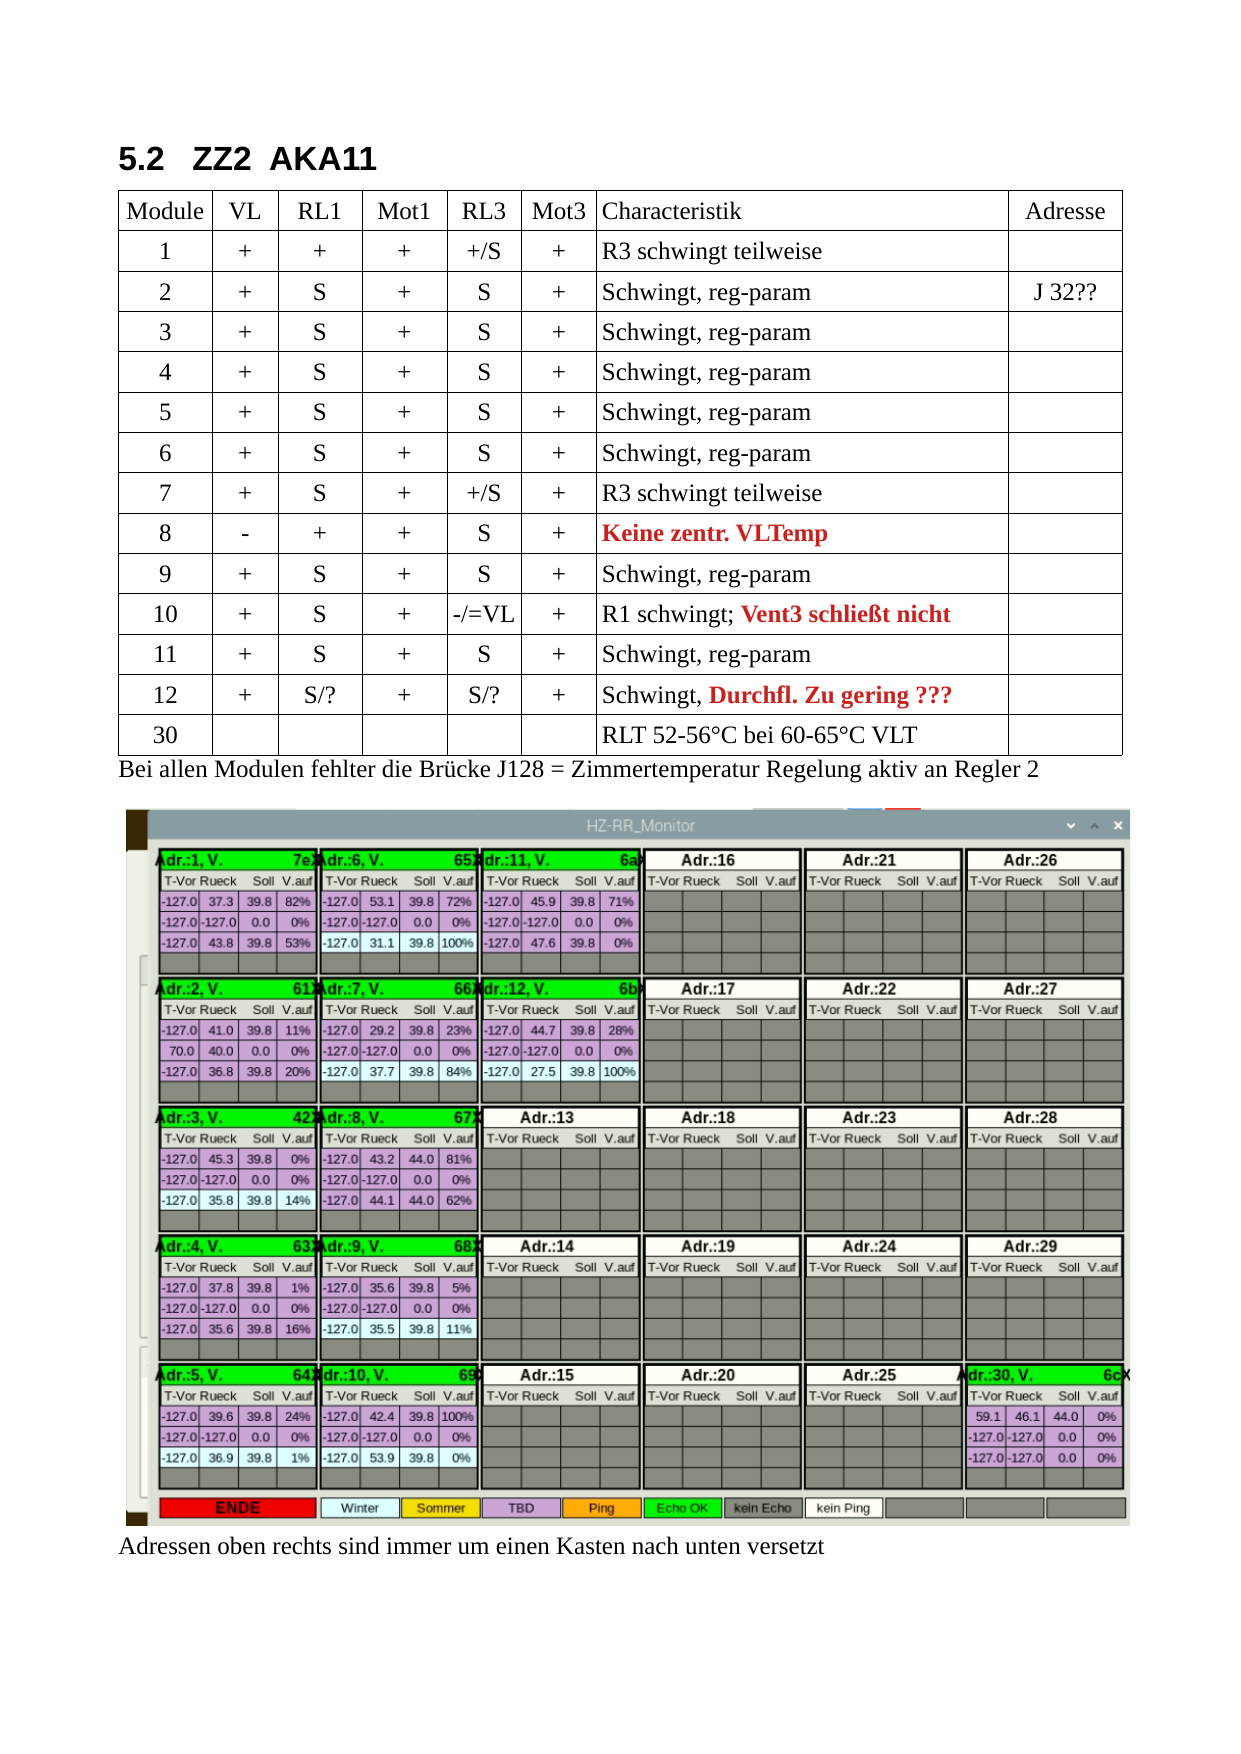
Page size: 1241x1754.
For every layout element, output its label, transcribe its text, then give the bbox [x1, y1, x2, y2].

table_cell + [363, 231, 447, 271]
table_cell + [522, 231, 596, 271]
table_cell Schwingt, reg-param [597, 554, 1008, 593]
table_cell S [448, 635, 521, 674]
table_cell S [279, 554, 362, 593]
table_cell 2 [119, 272, 212, 311]
table_cell + [522, 393, 596, 432]
table_cell 30 [119, 715, 212, 754]
table_cell [1009, 635, 1122, 674]
table_cell [448, 715, 521, 754]
table_cell S [279, 312, 362, 351]
table_cell + [363, 433, 447, 472]
table_cell [1009, 514, 1122, 553]
table_cell + [363, 514, 447, 553]
table_cell [1009, 433, 1122, 472]
table_cell + [522, 554, 596, 593]
table_cell S [279, 352, 362, 392]
table_cell 5 [119, 393, 212, 432]
table_cell [1009, 675, 1122, 714]
table_cell [1009, 312, 1122, 351]
table_cell + [213, 352, 278, 392]
table_cell + [363, 352, 447, 392]
table_cell [522, 715, 596, 754]
table_cell + [213, 433, 278, 472]
table_cell + [522, 635, 596, 674]
table_cell + [363, 635, 447, 674]
table_cell 1 [119, 231, 212, 271]
table_cell - [213, 514, 278, 553]
table_cell + [522, 312, 596, 351]
table_cell S [448, 554, 521, 593]
table_cell + [363, 393, 447, 432]
table_cell + [213, 554, 278, 593]
table_cell + [213, 393, 278, 432]
table_cell Schwingt, reg-param [597, 635, 1008, 674]
table_cell + [522, 352, 596, 392]
table_cell S [279, 272, 362, 311]
table_header RL3 [448, 191, 521, 230]
table_cell Schwingt, Durchfl. Zu gering ??? [597, 675, 1008, 714]
table_cell [1009, 393, 1122, 432]
table_cell 3 [119, 312, 212, 351]
table_cell + [213, 473, 278, 513]
table_cell + [213, 231, 278, 271]
table_cell RLT 52-56°C bei 60-65°C VLT [597, 715, 1008, 754]
table_cell S [448, 312, 521, 351]
text Adressen oben rechts sind immer um einen Kasten nach unten versetzt [118, 804, 1122, 1560]
table_cell S/? [279, 675, 362, 714]
table_cell S [279, 393, 362, 432]
table_cell Schwingt, reg-param [597, 272, 1008, 311]
table_cell + [213, 272, 278, 311]
table_cell [279, 715, 362, 754]
table_cell + [522, 473, 596, 513]
table_header Module [119, 191, 212, 230]
table_header Adresse [1009, 191, 1122, 230]
table_cell Schwingt, reg-param [597, 312, 1008, 351]
text Bei allen Modulen fehlter die Brücke J128 = Zimmertemperatur Regelung aktiv an Regler 2 [118, 756, 1122, 783]
table_cell + [522, 675, 596, 714]
table_cell 10 [119, 594, 212, 633]
table_header Mot3 [522, 191, 596, 230]
table_cell 7 [119, 473, 212, 513]
table_cell 8 [119, 514, 212, 553]
subtitle ZZ2 AKA11 [118, 139, 1122, 178]
table_cell [1009, 594, 1122, 633]
table_cell 12 [119, 675, 212, 714]
table_cell R3 schwingt teilweise [597, 231, 1008, 271]
table_cell + [522, 433, 596, 472]
table_cell + [363, 594, 447, 633]
table_cell [363, 715, 447, 754]
table_cell [1009, 473, 1122, 513]
table_cell + [363, 554, 447, 593]
table_cell [1009, 554, 1122, 593]
table_cell Schwingt, reg-param [597, 393, 1008, 432]
table_cell [1009, 352, 1122, 392]
table_cell R3 schwingt teilweise [597, 473, 1008, 513]
table_cell S [448, 514, 521, 553]
picture [126, 808, 1130, 1526]
table_cell + [363, 272, 447, 311]
table_cell + [279, 231, 362, 271]
table_cell S/? [448, 675, 521, 714]
table_cell Keine zentr. VLTemp [597, 514, 1008, 553]
table_cell 11 [119, 635, 212, 674]
table_cell S [448, 352, 521, 392]
table_cell S [279, 594, 362, 633]
table_cell + [213, 594, 278, 633]
table_cell [1009, 231, 1122, 271]
table_cell + [522, 514, 596, 553]
table_cell Schwingt, reg-param [597, 433, 1008, 472]
table_cell S [279, 433, 362, 472]
table_cell 6 [119, 433, 212, 472]
table_cell + [363, 675, 447, 714]
table_header RL1 [279, 191, 362, 230]
table_cell S [279, 473, 362, 513]
table_cell +/S [448, 473, 521, 513]
table_cell S [448, 393, 521, 432]
table_cell + [363, 312, 447, 351]
table_cell 9 [119, 554, 212, 593]
table_cell R1 schwingt; Vent3 schließt nicht [597, 594, 1008, 633]
table_cell J 32?? [1009, 272, 1122, 311]
table_cell 4 [119, 352, 212, 392]
table_cell + [213, 635, 278, 674]
table_header Mot1 [363, 191, 447, 230]
table_cell -/=VL [448, 594, 521, 633]
table_header VL [213, 191, 278, 230]
table_cell S [448, 433, 521, 472]
table_cell + [213, 312, 278, 351]
table_cell [1009, 715, 1122, 754]
table_cell + [522, 594, 596, 633]
table_header Characteristik [597, 191, 1008, 230]
table_cell + [279, 514, 362, 553]
table_cell + [363, 473, 447, 513]
table_cell + [522, 272, 596, 311]
table_cell S [279, 635, 362, 674]
table_cell Schwingt, reg-param [597, 352, 1008, 392]
table_cell + [213, 675, 278, 714]
table_cell [213, 715, 278, 754]
table_cell S [448, 272, 521, 311]
table_cell +/S [448, 231, 521, 271]
